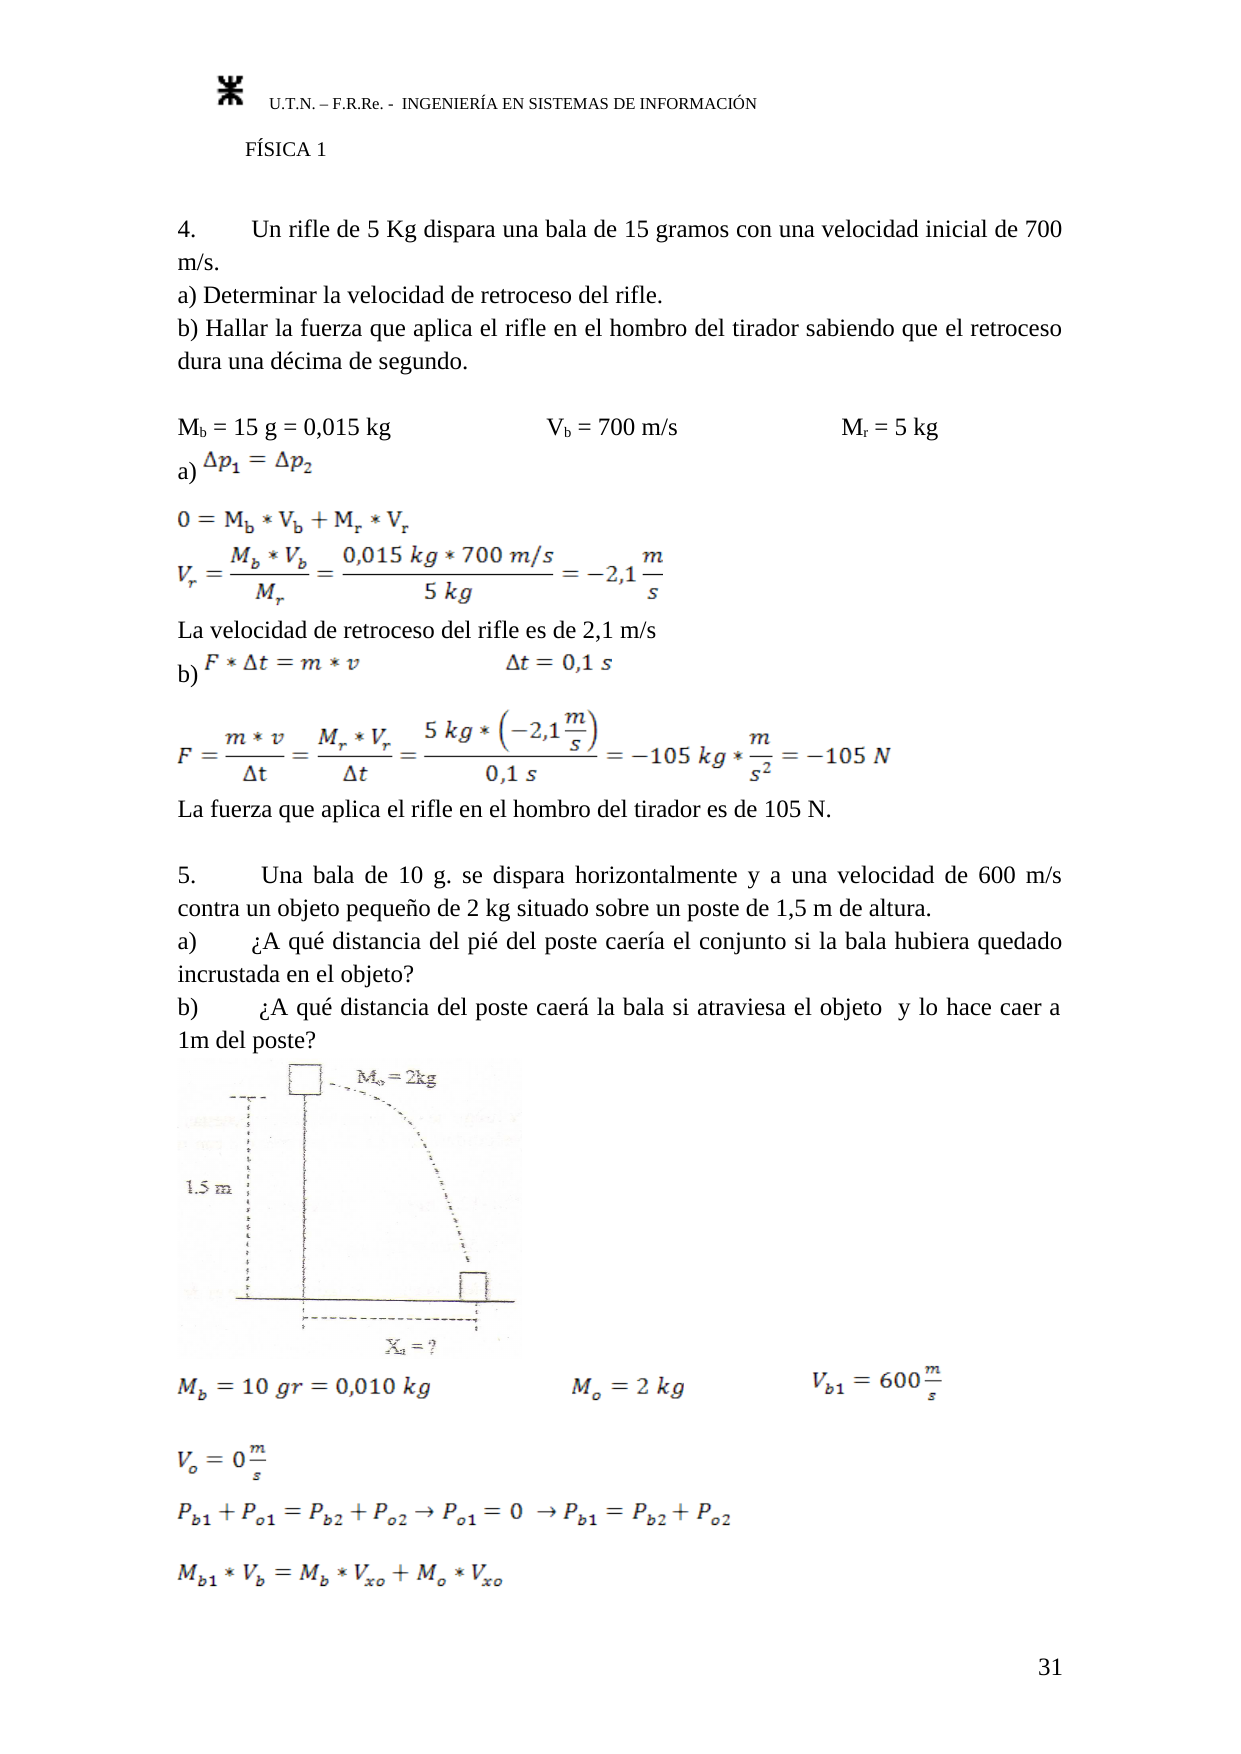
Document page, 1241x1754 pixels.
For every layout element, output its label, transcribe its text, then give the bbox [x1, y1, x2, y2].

text b) [177, 648, 1063, 703]
picture [177, 1442, 267, 1487]
picture [812, 1363, 942, 1407]
text La fuerza que aplica el rifle en el hombro del tirador es de 105 N. [177, 794, 1063, 823]
picture [177, 709, 892, 791]
picture [177, 505, 409, 540]
text b) Hallar la fuerza que aplica el rifle en el hombro del tirador sabiendo que el retroceso dura una décima de segundo. [177, 313, 1063, 375]
picture [203, 445, 314, 480]
text 5. Una bala de 10 g. se dispara horizontalmente y a una velocidad de 600 m/s contra un objeto pequeño de 2 kg situado sobre un poste de 1,5 m de altura. [177, 860, 1063, 922]
text La velocidad de retroceso del rifle es de 2,1 m/s [177, 616, 1063, 644]
picture [177, 1497, 409, 1532]
picture [177, 1058, 522, 1359]
text a) [177, 445, 1063, 499]
picture [414, 1497, 731, 1532]
text b) ¿A qué distancia del poste caerá la bala si atraviesa el objeto y lo hace caer a 1m del poste? [177, 992, 1063, 1054]
picture [177, 544, 663, 612]
picture [204, 648, 612, 683]
picture [571, 1372, 684, 1407]
text Mb = 15 g = 0,015 kg Vb = 700 m/s Mr = 5 kg [177, 412, 1063, 441]
text 4. Un rifle de 5 Kg dispara una bala de 15 gramos con una velocidad inicial de 700 m/s. [177, 214, 1063, 276]
picture [177, 1558, 504, 1593]
text a) ¿A qué distancia del pié del poste caería el conjunto si la bala hubiera quedado incrustada en el objeto? [177, 926, 1063, 988]
picture [177, 1372, 431, 1407]
text a) Determinar la velocidad de retroceso del rifle. [177, 280, 1063, 309]
